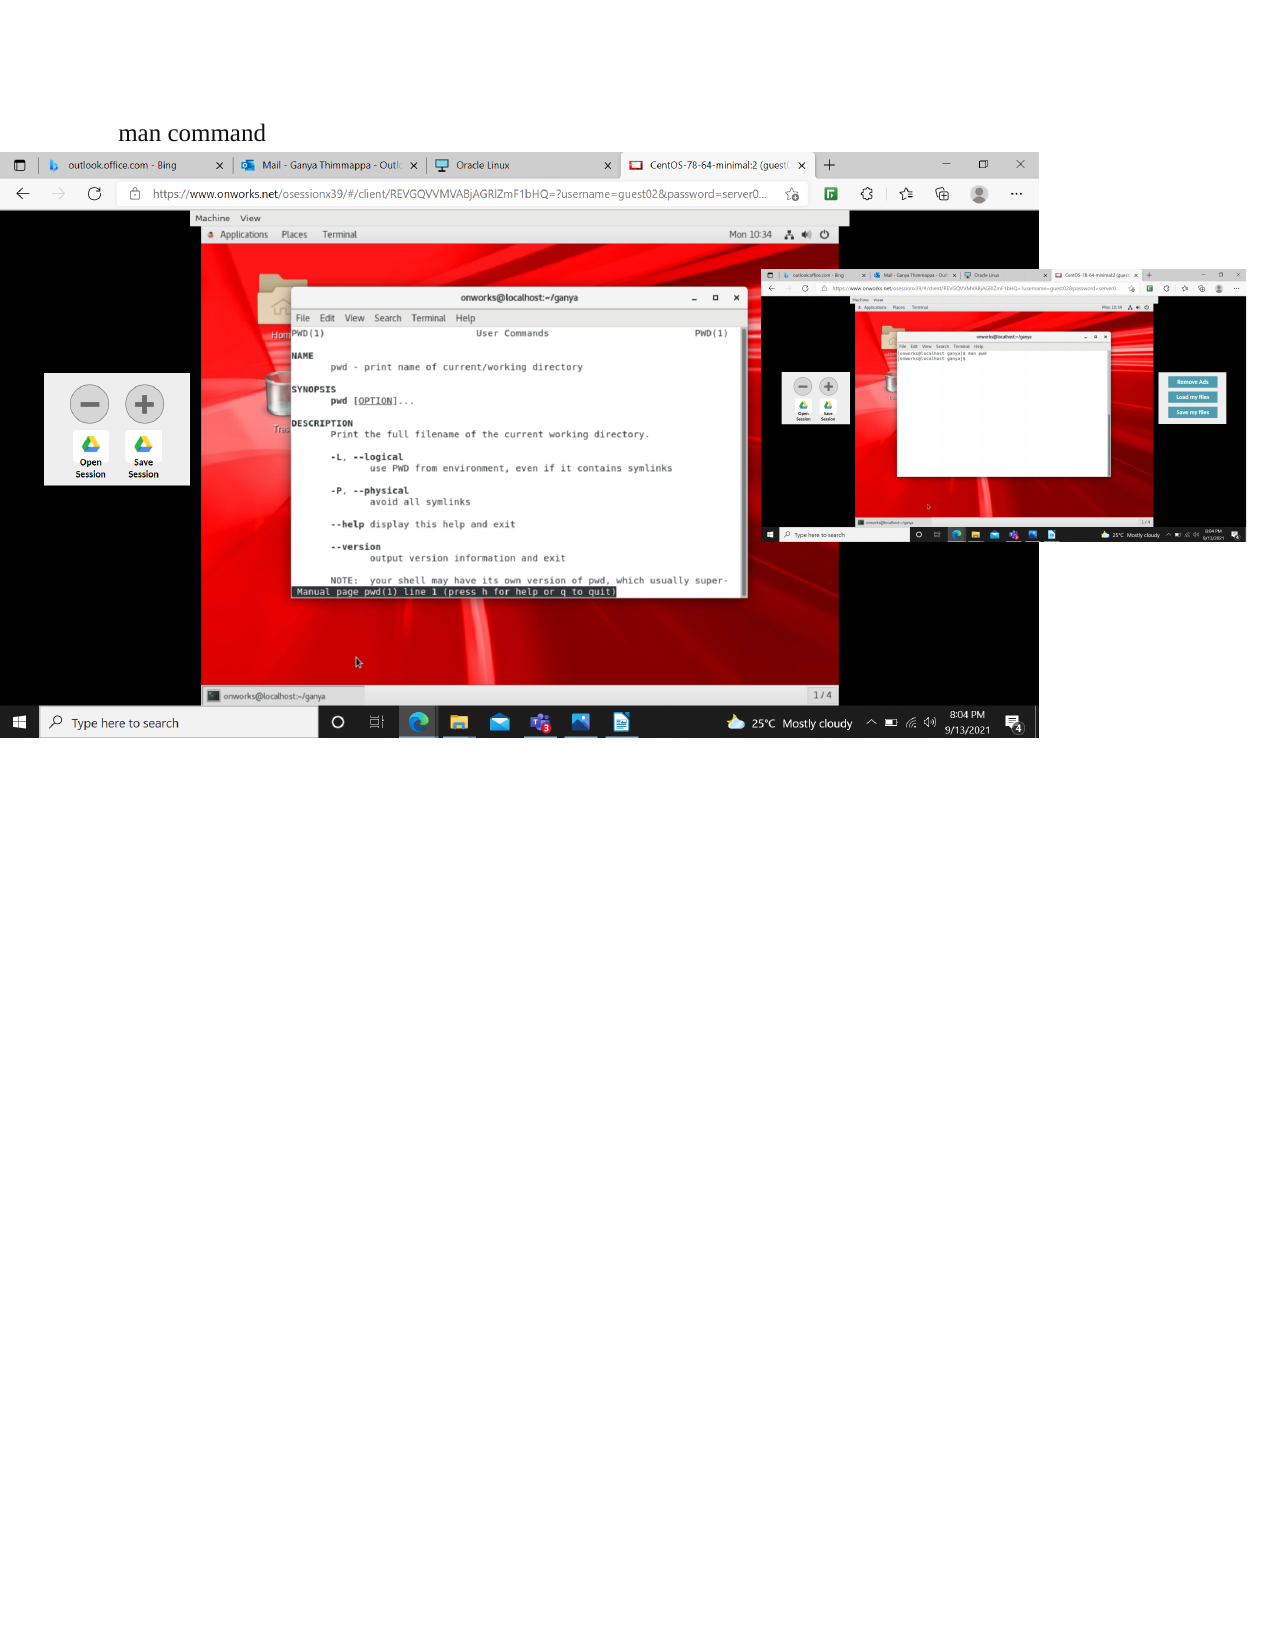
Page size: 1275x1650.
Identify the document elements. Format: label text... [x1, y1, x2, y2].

text man command [118, 118, 1157, 147]
picture [0, 152, 1247, 738]
